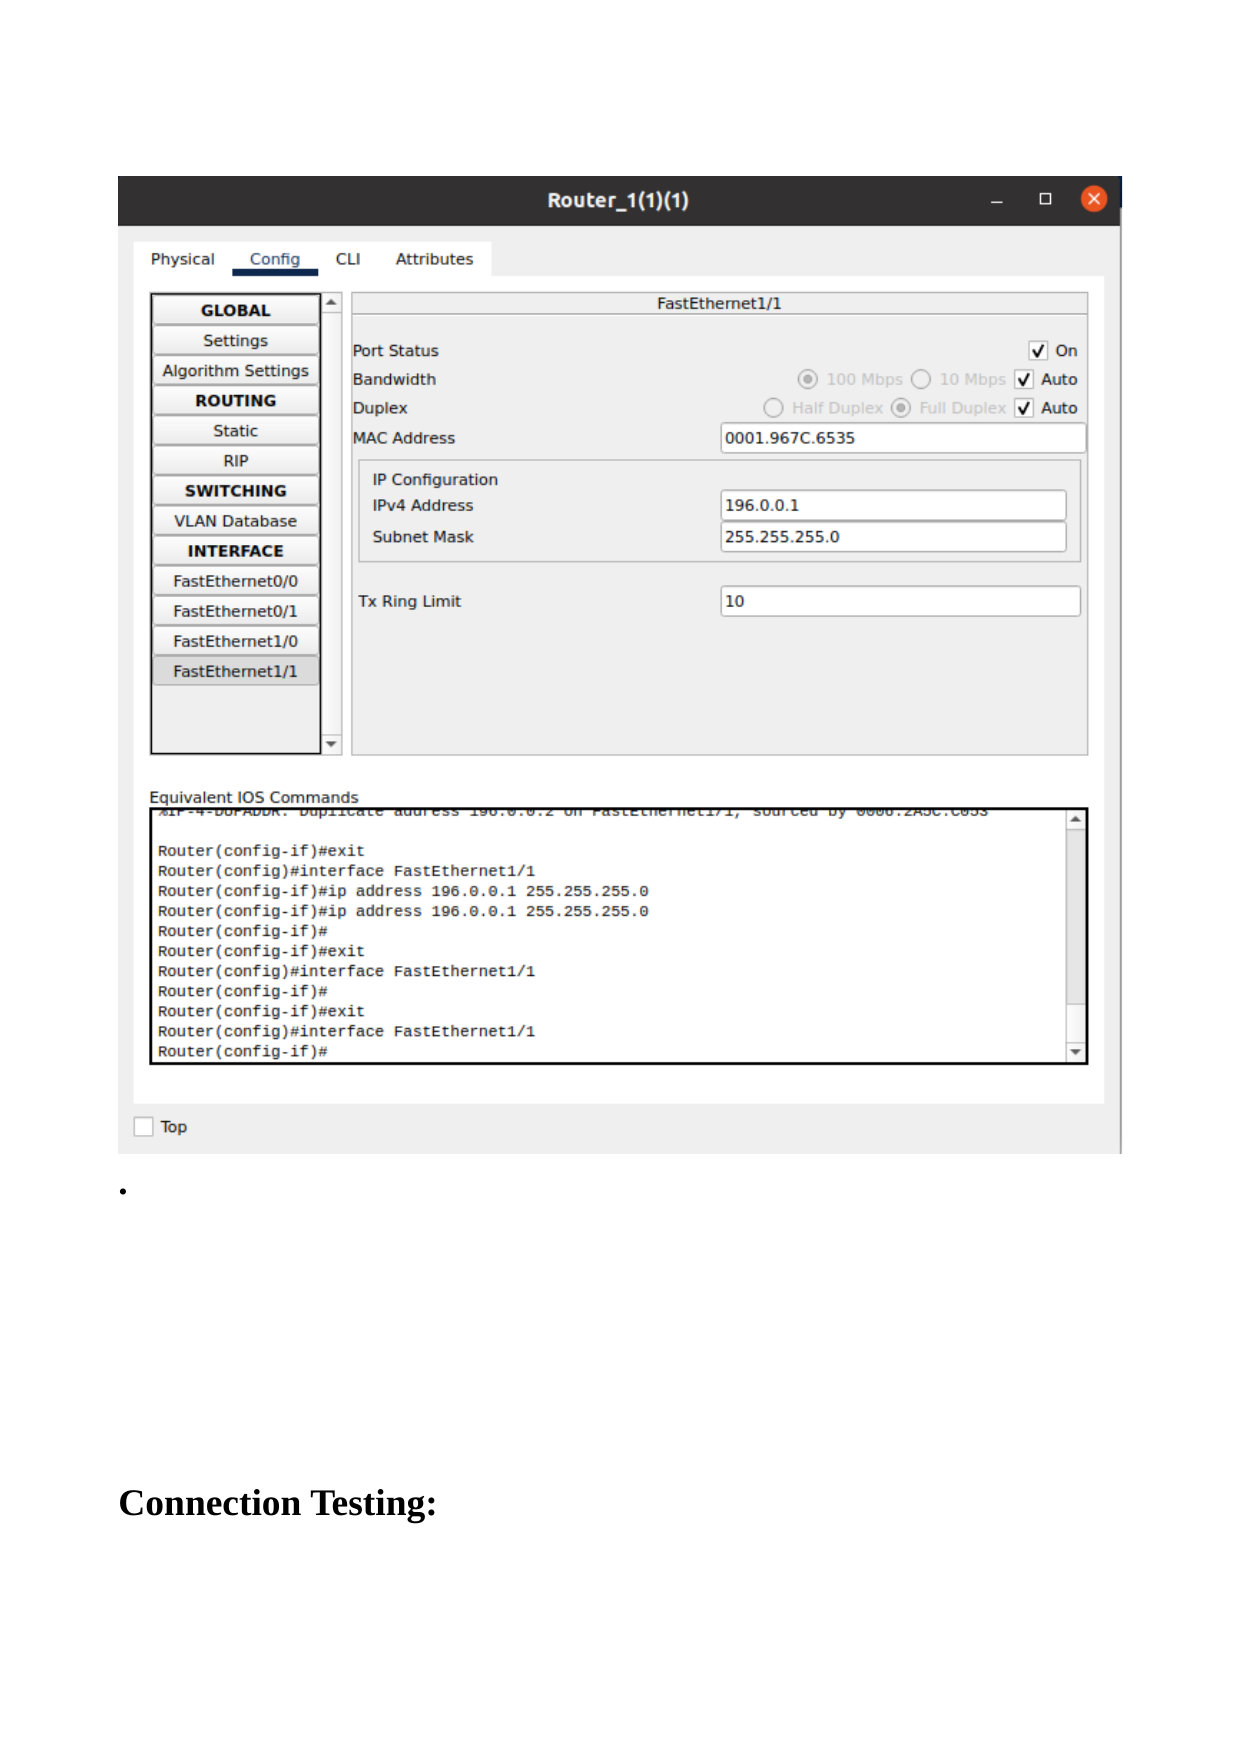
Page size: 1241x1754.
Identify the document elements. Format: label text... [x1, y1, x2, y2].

text Connection Testing: [118, 1480, 1122, 1523]
picture [118, 176, 1123, 1154]
text . [118, 1154, 1122, 1203]
